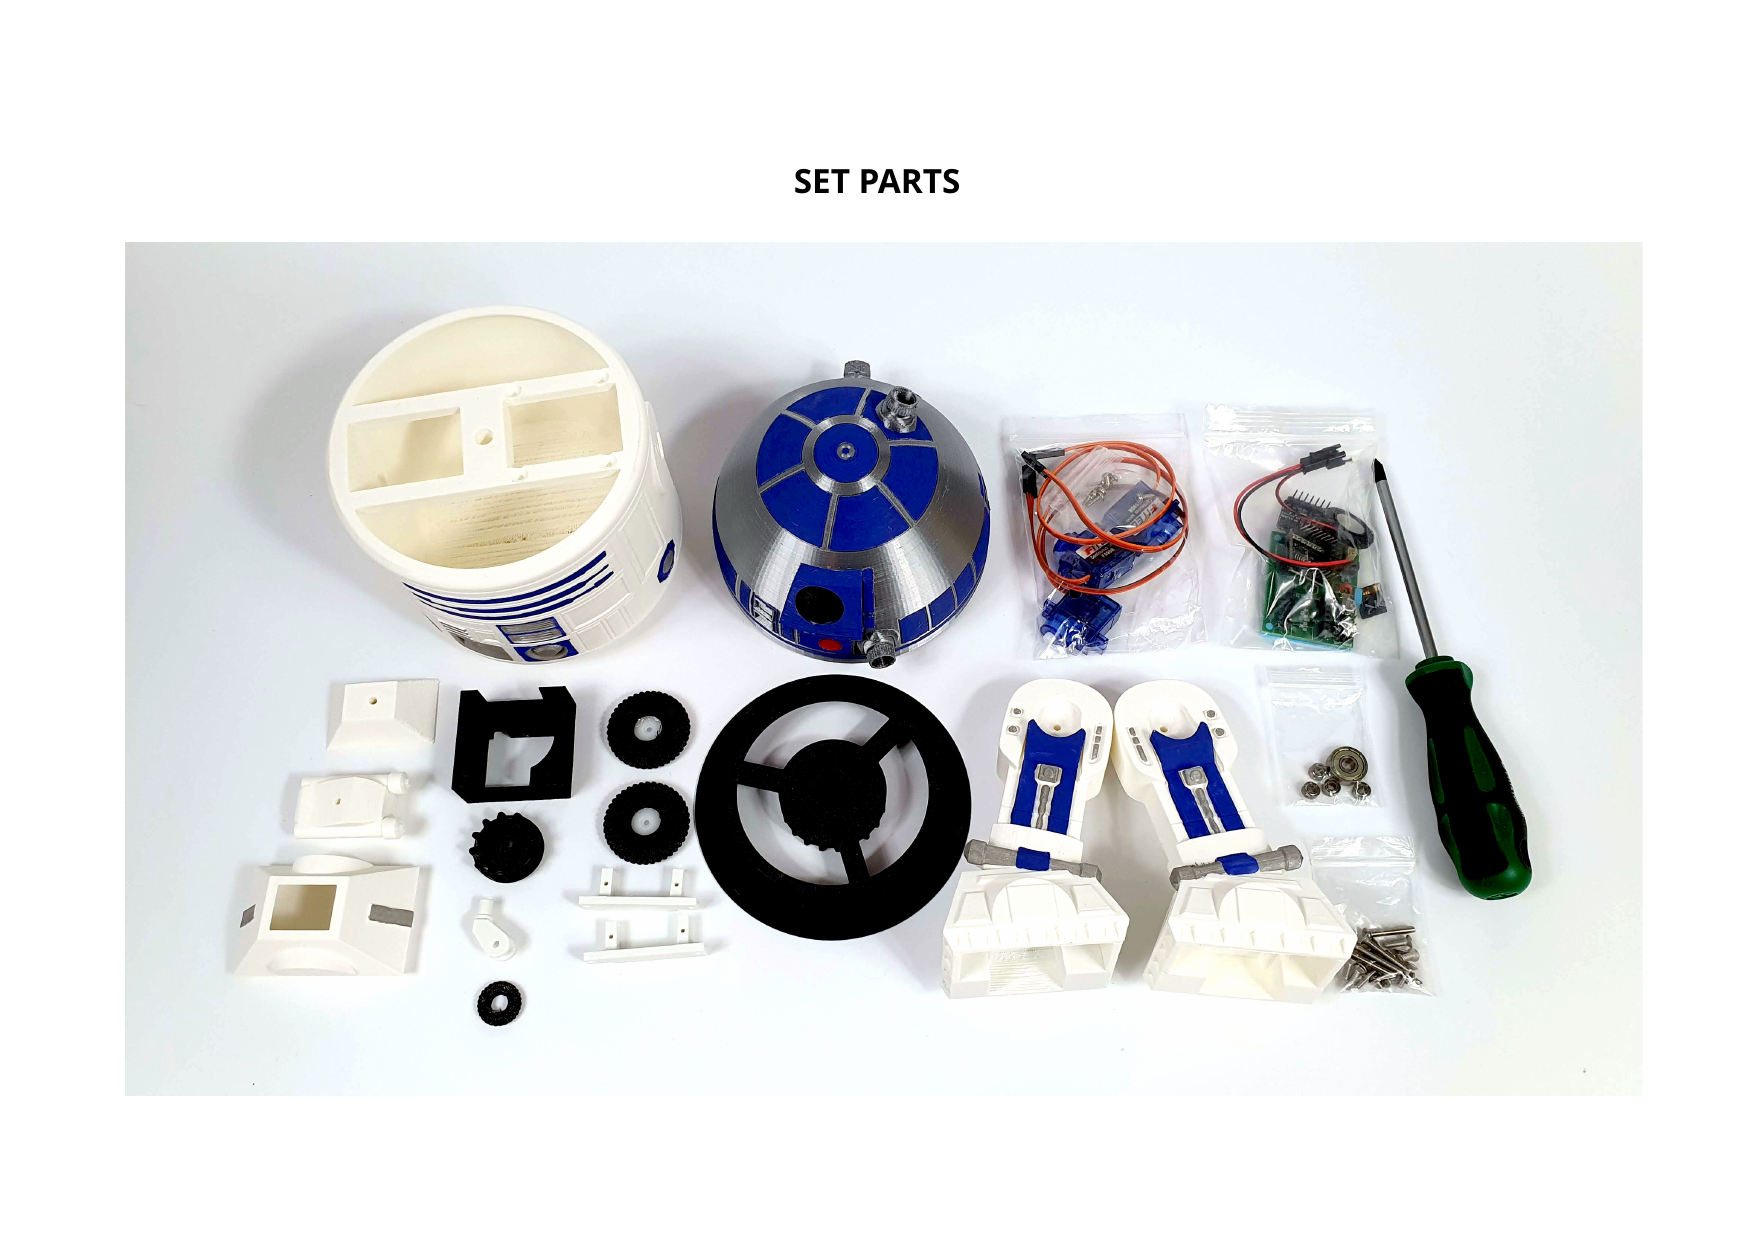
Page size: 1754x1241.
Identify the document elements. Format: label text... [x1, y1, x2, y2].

picture [125, 242, 1643, 1096]
text SET PARTS [118, 158, 1636, 203]
